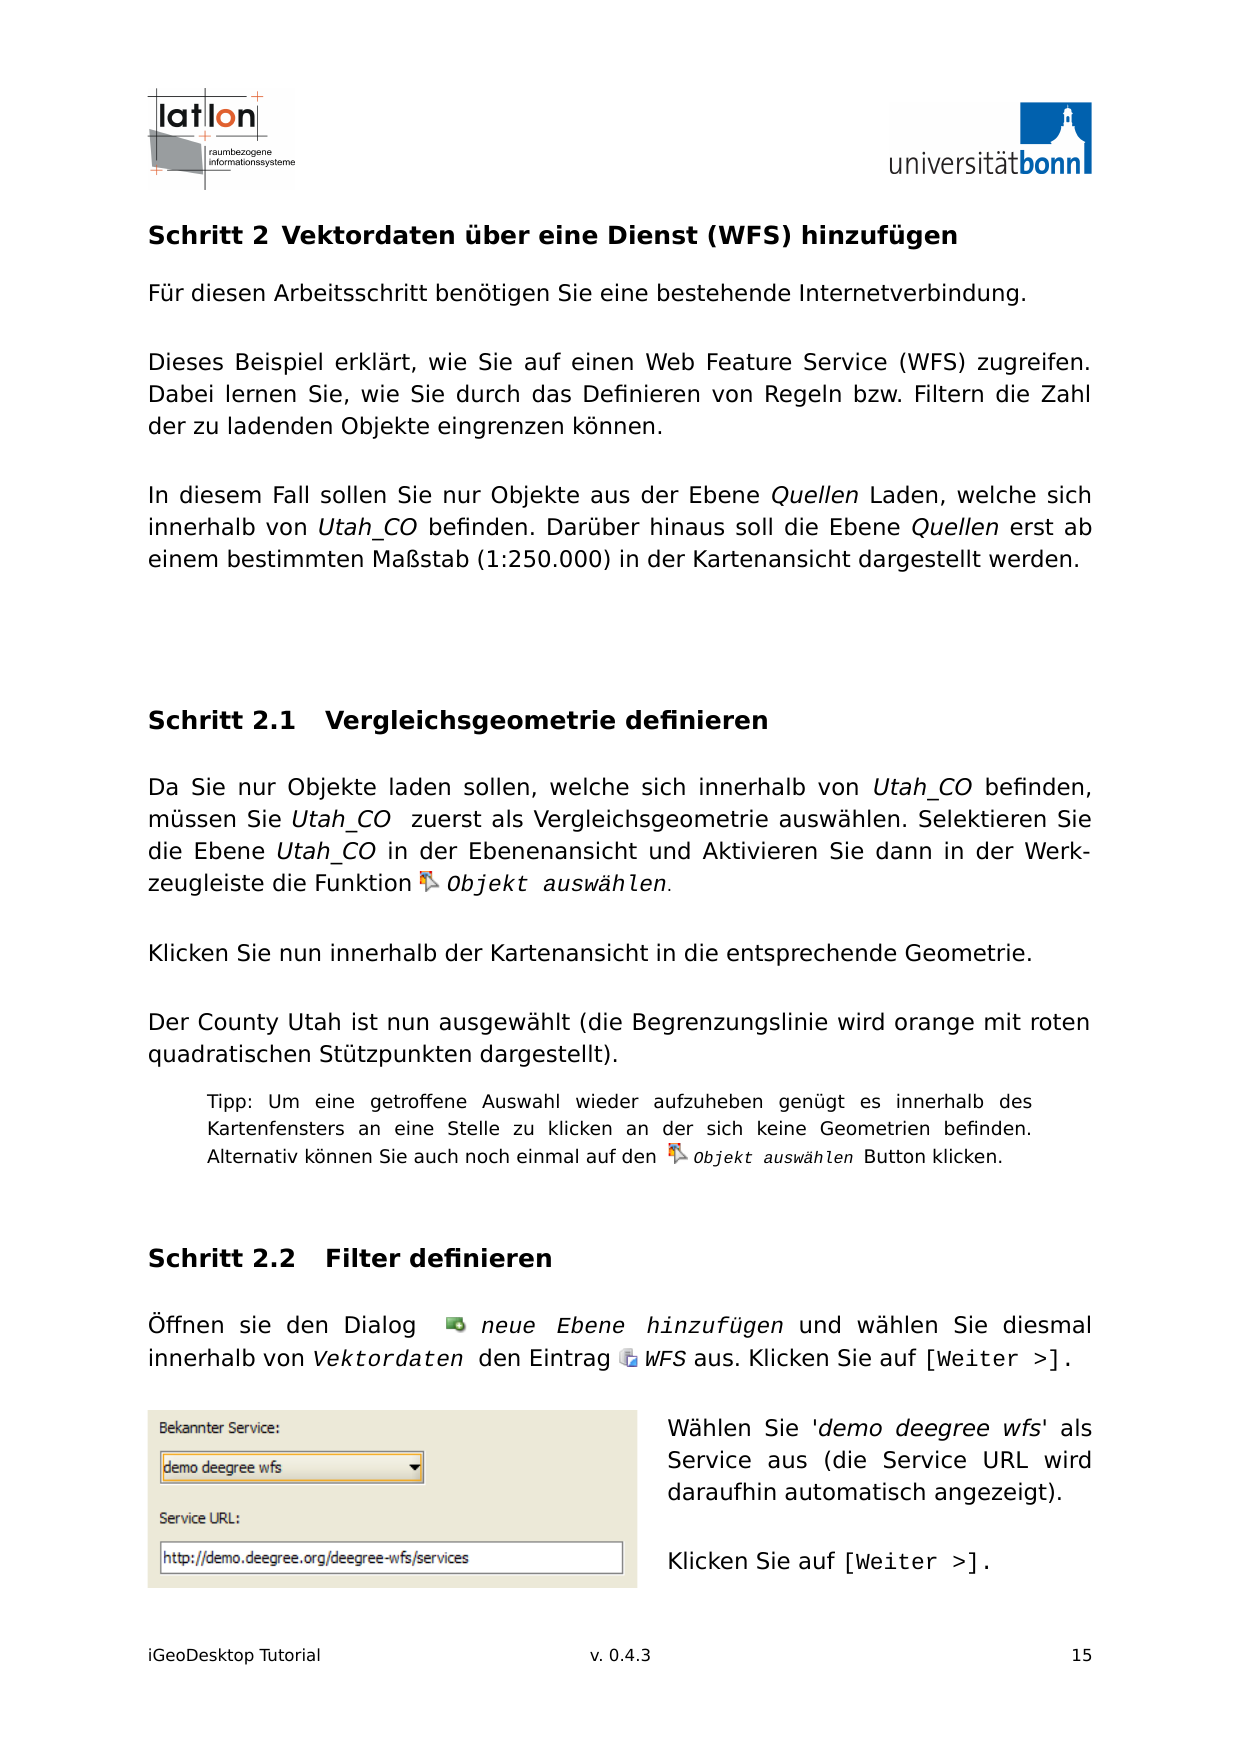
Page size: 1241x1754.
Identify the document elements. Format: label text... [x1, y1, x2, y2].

picture [668, 1143, 688, 1164]
text Da Sie nur Objekte laden sollen, welche sich innerhalb von Utah_CO befinden, müssen Sie Utah_CO zuerst als Vergleichsgeometrie auswählen. Selektieren Sie die Ebene Utah_CO in der Ebenenansicht und Aktivieren Sie dann in der Werk-zeugleiste die Funktion Objekt auswählen. [148, 774, 1092, 898]
picture [147, 1410, 638, 1588]
text Für diesen Arbeitsschritt benötigen Sie eine bestehende Internetverbindung. [148, 281, 1092, 307]
text Klicken Sie auf [Weiter >]. [638, 1548, 1092, 1576]
picture [419, 871, 440, 892]
picture [445, 1316, 467, 1333]
text Der County Utah ist nun ausgewählt (die Begrenzungslinie wird orange mit roten quadratischen Stützpunkten dargestellt). [148, 1009, 1092, 1068]
subtitle Vektordaten über eine Dienst (WFS) hinzufügen [148, 221, 1092, 251]
picture [618, 1347, 638, 1367]
text Öffnen sie den Dialog neue Ebene hinzufügen und wählen Sie diesmal innerhalb von Vektordaten den Eintrag WFS aus. Klicken Sie auf [Weiter >]. [148, 1312, 1092, 1373]
text Dieses Beispiel erklärt, wie Sie auf einen Web Feature Service (WFS) zugreifen. Dabei lernen Sie, wie Sie durch das Definieren von Regeln bzw. Filtern die Zahl der zu ladenden Objekte eingrenzen können. [148, 349, 1092, 440]
subtitle Vergleichsgeometrie definieren [148, 706, 1092, 735]
text In diesem Fall sollen Sie nur Objekte aus der Ebene Quellen Laden, welche sich innerhalb von Utah_CO befinden. Darüber hinaus soll die Ebene Quellen erst ab einem bestimmten Maßstab (1:250.000) in der Kartenansicht dargestellt werden. [148, 482, 1092, 572]
picture [147, 88, 295, 190]
subtitle Filter definieren [148, 1244, 1092, 1273]
text Klicken Sie nun innerhalb der Kartenansicht in die entsprechende Geometrie. [148, 941, 1092, 967]
text Wählen Sie 'demo deegree wfs' als Service aus (die Service URL wird daraufhin automatisch angezeigt). [638, 1416, 1092, 1506]
text Tipp: Um eine getroffene Auswahl wieder aufzuheben genügt es innerhalb des Kartenfensters an eine Stelle zu klicken an der sich keine Geometrien befinden. Alternativ können Sie auch noch einmal auf den Objekt auswählen Button klicken. [207, 1091, 1033, 1168]
picture [889, 102, 1093, 174]
